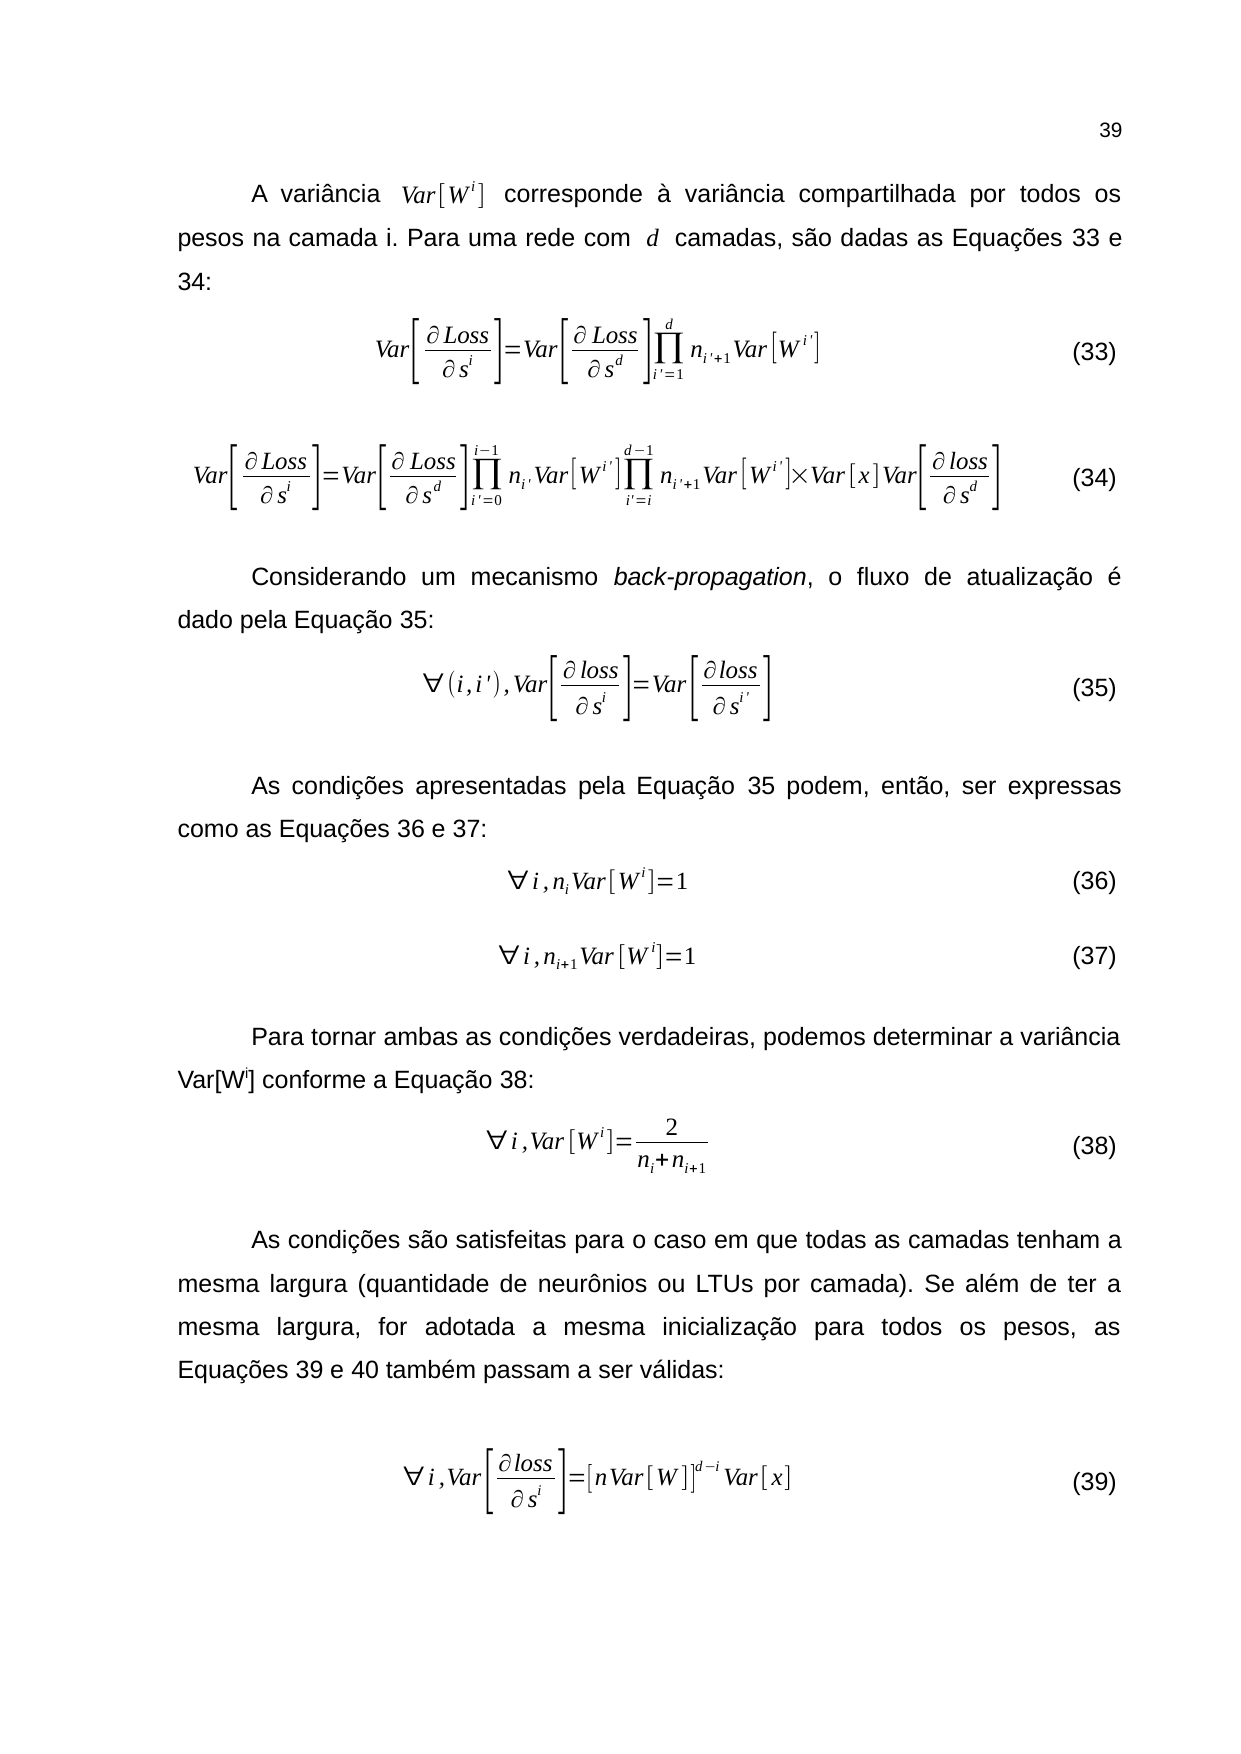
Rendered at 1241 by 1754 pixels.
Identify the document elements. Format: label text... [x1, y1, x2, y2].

table_header (39) [1017, 1441, 1122, 1521]
table_header [177, 1441, 1017, 1521]
table_header (37) [1017, 933, 1122, 979]
table_header (34) [1017, 436, 1122, 518]
table_header (38) [1017, 1108, 1122, 1182]
table_header (36) [1017, 857, 1122, 904]
table_header [177, 1108, 1017, 1182]
table_header [177, 857, 1017, 904]
text As condições apresentadas pela Equação 35 podem, então, ser expressas como as Equações 36 e 37: [177, 771, 1122, 843]
table_header (33) [1017, 310, 1122, 392]
table_header [177, 933, 1017, 979]
table_header [177, 648, 1017, 728]
table_header [177, 436, 1017, 518]
table_header [177, 310, 1017, 392]
text A variância corresponde à variância compartilhada por todos os pesos na camada i. Para uma rede com camadas, são dadas as Equações 33 e 34: [177, 177, 1122, 295]
text As condições são satisfeitas para o caso em que todas as camadas tenham a mesma largura (quantidade de neurônios ou LTUs por camada). Se além de ter a mesma largura, for adotada a mesma inicialização para todos os pesos, as Equações 39 e 40 também passam a ser válidas: [177, 1225, 1122, 1383]
table_header (35) [1017, 648, 1122, 728]
text Considerando um mecanismo back-propagation, o fluxo de atualização é dado pela Equação 35: [177, 562, 1122, 633]
text Para tornar ambas as condições verdadeiras, podemos determinar a variância Var[Wi] conforme a Equação 38: [177, 1022, 1122, 1094]
